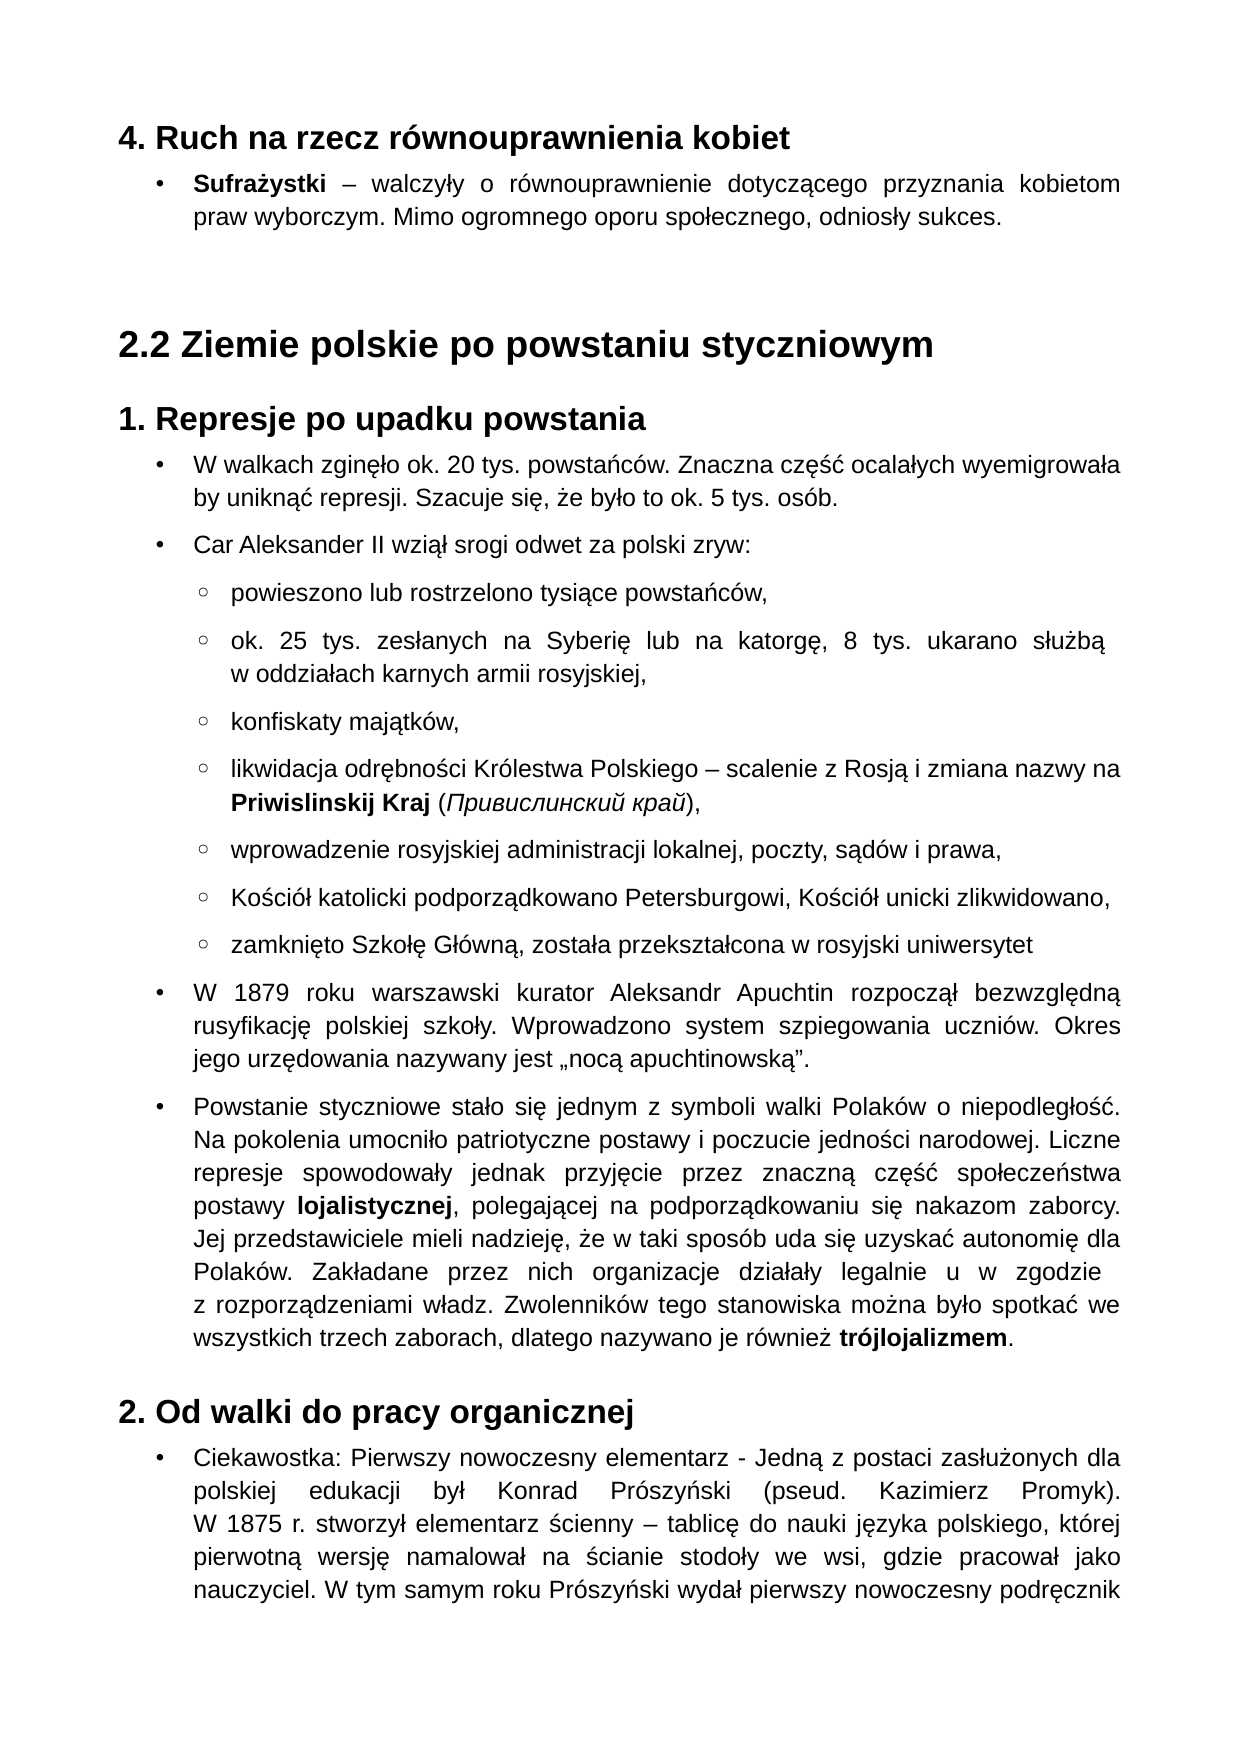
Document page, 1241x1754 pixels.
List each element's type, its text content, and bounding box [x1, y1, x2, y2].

list powieszono lub rostrzelono tysiące powstańców, [193, 578, 1122, 607]
list ok. 25 tys. zesłanych na Syberię lub na katorgę, 8 tys. ukarano służbą w oddziałach karnych armii rosyjskiej, [193, 626, 1122, 688]
list Powstanie styczniowe stało się jednym z symboli walki Polaków o niepodległość. Na pokolenia umocniło patriotyczne postawy i poczucie jedności narodowej. Liczne represje spowodowały jednak przyjęcie przez znaczną część społeczeństwa postawy lojalistycznej, polegającej na podporządkowaniu się nakazom zaborcy. Jej przedstawiciele mieli nadzieję, że w taki sposób uda się uzyskać autonomię dla Polaków. Zakładane przez nich organizacje działały legalnie u w zgodzie z rozporządzeniami władz. Zwolenników tego stanowiska można było spotkać we wszystkich trzech zaborach, dlatego nazywano je również trójlojalizmem. [156, 1092, 1122, 1352]
list likwidacja odrębności Królestwa Polskiego – scalenie z Rosją i zmiana nazwy na Priwislinskij Kraj (Привислинский край), [193, 754, 1122, 816]
subtitle 2.2 Ziemie polskie po powstaniu styczniowym [118, 322, 1122, 366]
list konfiskaty majątków, [193, 707, 1122, 736]
list zamknięto Szkołę Główną, została przekształcona w rosyjski uniwersytet [193, 931, 1122, 959]
list W 1879 roku warszawski kurator Aleksandr Apuchtin rozpoczął bezwzględną rusyfikację polskiej szkoły. Wprowadzono system szpiegowania uczniów. Okres jego urzędowania nazywany jest „nocą apuchtinowską”. [156, 978, 1122, 1073]
list W walkach zginęło ok. 20 tys. powstańców. Znaczna część ocalałych wyemigrowała by uniknąć represji. Szacuje się, że było to ok. 5 tys. osób. [156, 450, 1122, 512]
subtitle 1. Represje po upadku powstania [118, 399, 1122, 437]
list Sufrażystki – walczyły o równouprawnienie dotyczącego przyznania kobietom praw wyborczym. Mimo ogromnego oporu społecznego, odniosły sukces. [156, 169, 1122, 231]
list Ciekawostka: Pierwszy nowoczesny elementarz - Jedną z postaci zasłużonych dla polskiej edukacji był Konrad Prószyński (pseud. Kazimierz Promyk). W 1875 r. stworzył elementarz ścienny – tablicę do nauki języka polskiego, której pierwotną wersję namalował na ścianie stodoły we wsi, gdzie pracował jako nauczyciel. W tym samym roku Prószyński wydał pierwszy nowoczesny podręcznik [156, 1443, 1122, 1603]
list Kościół katolicki podporządkowano Petersburgowi, Kościół unicki zlikwidowano, [193, 883, 1122, 912]
list Car Aleksander II wziął srogi odwet za polski zryw: [156, 531, 1122, 559]
list wprowadzenie rosyjskiej administracji lokalnej, poczty, sądów i prawa, [193, 835, 1122, 864]
subtitle 4. Ruch na rzecz równouprawnienia kobiet [118, 118, 1122, 157]
subtitle 2. Od walki do pracy organicznej [118, 1392, 1122, 1430]
